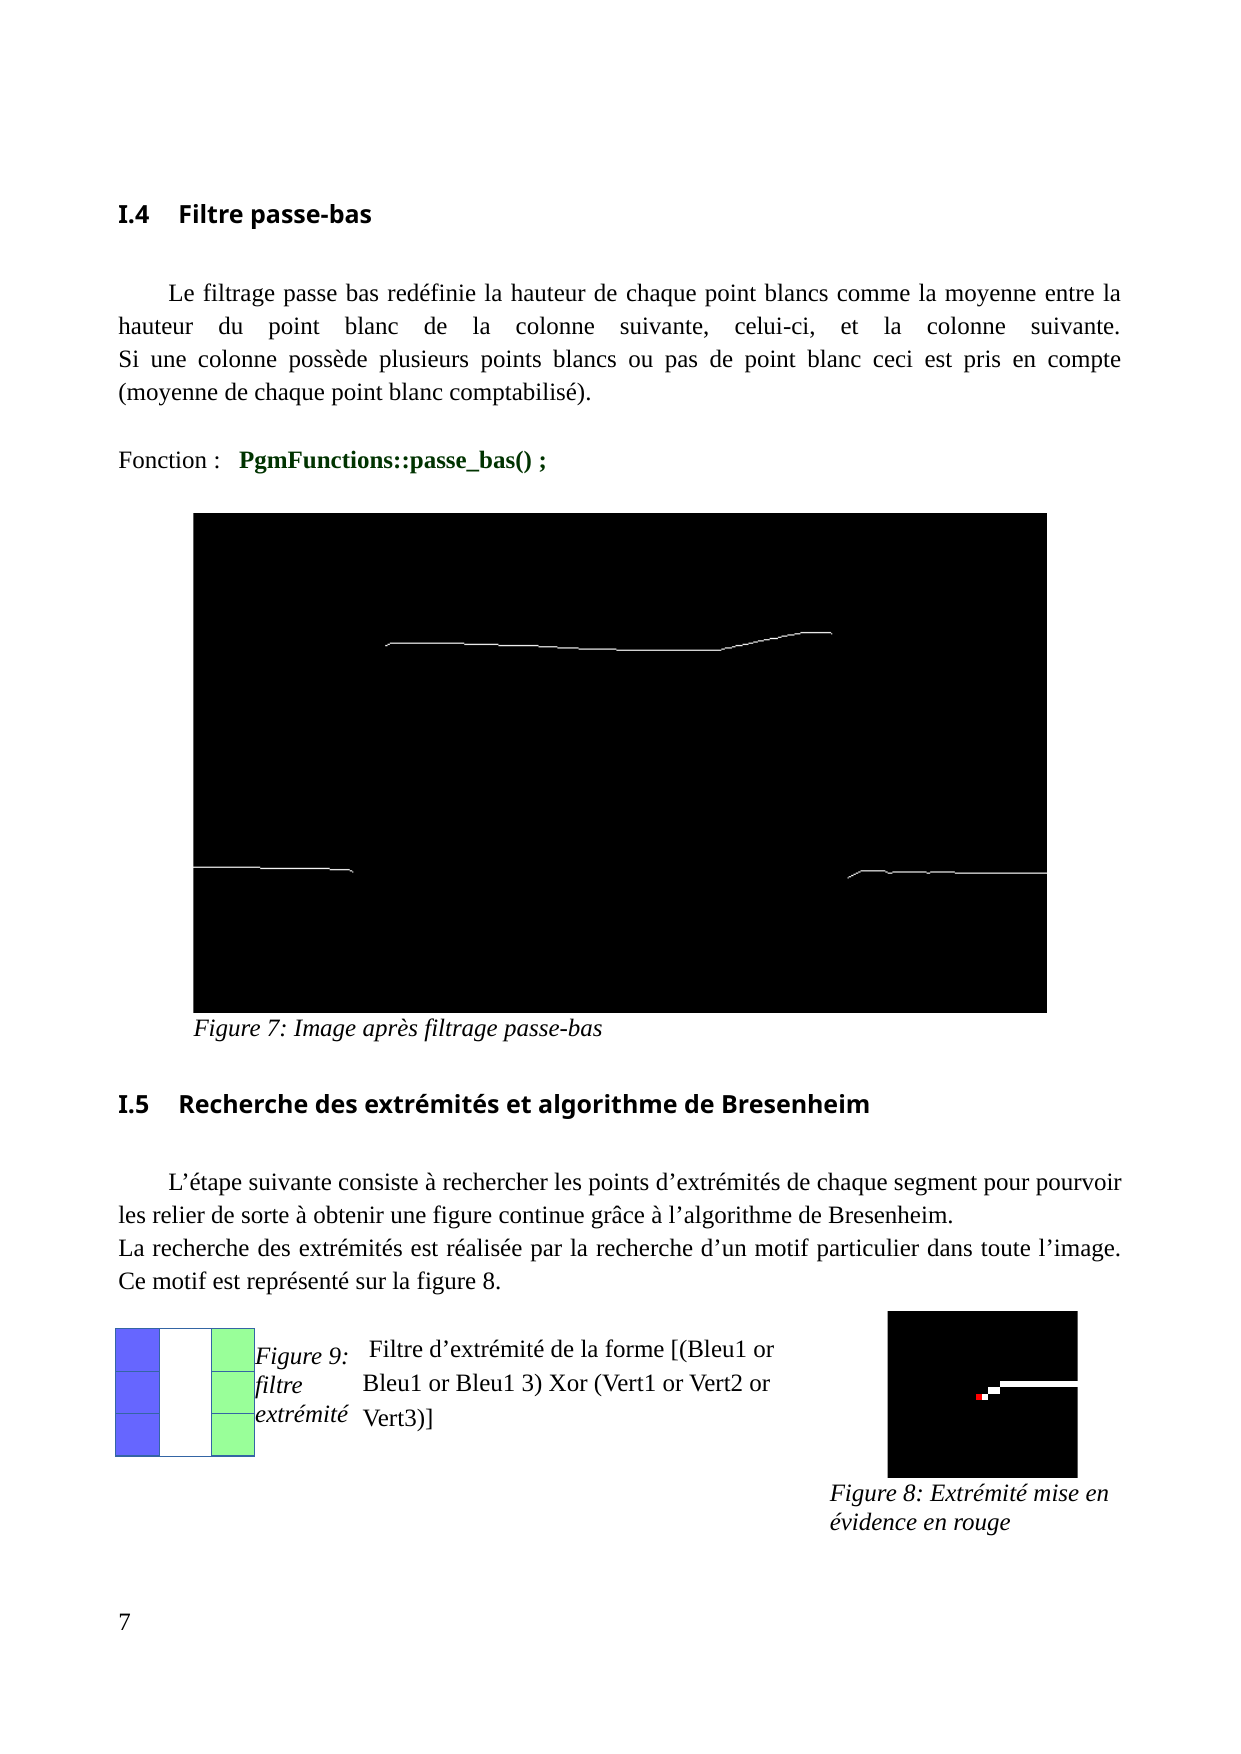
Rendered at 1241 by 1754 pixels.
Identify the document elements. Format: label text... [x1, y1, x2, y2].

subtitle Recherche des extrémités et algorithme de Bresenheim [118, 1086, 1122, 1120]
text Filtre d’extrémité de la forme [(Bleu1 or Bleu1 or Bleu1 3) Xor (Vert1 or Vert2 or Vert3)] [255, 1329, 829, 1456]
text Figure 9: filtre extrémité [255, 1341, 362, 1428]
picture [887, 1311, 1078, 1478]
text Figure 8: Extrémité mise en évidence en rouge [829, 1311, 1126, 1535]
text Figure 7: Image après filtrage passe-bas [193, 1013, 1047, 1042]
picture [193, 513, 1047, 1013]
subtitle Filtre passe-bas [118, 197, 1122, 231]
text Le filtrage passe bas redéfinie la hauteur de chaque point blancs comme la moyenne entre la hauteur du point blanc de la colonne suivante, celui-ci, et la colonne suivante. Si une colonne possède plusieurs points blancs ou pas de point blanc ceci est pris en compte (moyenne de chaque point blanc comptabilisé). [118, 278, 1122, 406]
text Fonction : PgmFunctions::passe_bas() ; [118, 445, 1122, 473]
text L’étape suivante consiste à rechercher les points d’extrémités de chaque segment pour pourvoir les relier de sorte à obtenir une figure continue grâce à l’algorithme de Bresenheim. [118, 1167, 1122, 1229]
text La recherche des extrémités est réalisée par la recherche d’un motif particulier dans toute l’image. Ce motif est représenté sur la figure 8. [118, 1233, 1122, 1295]
